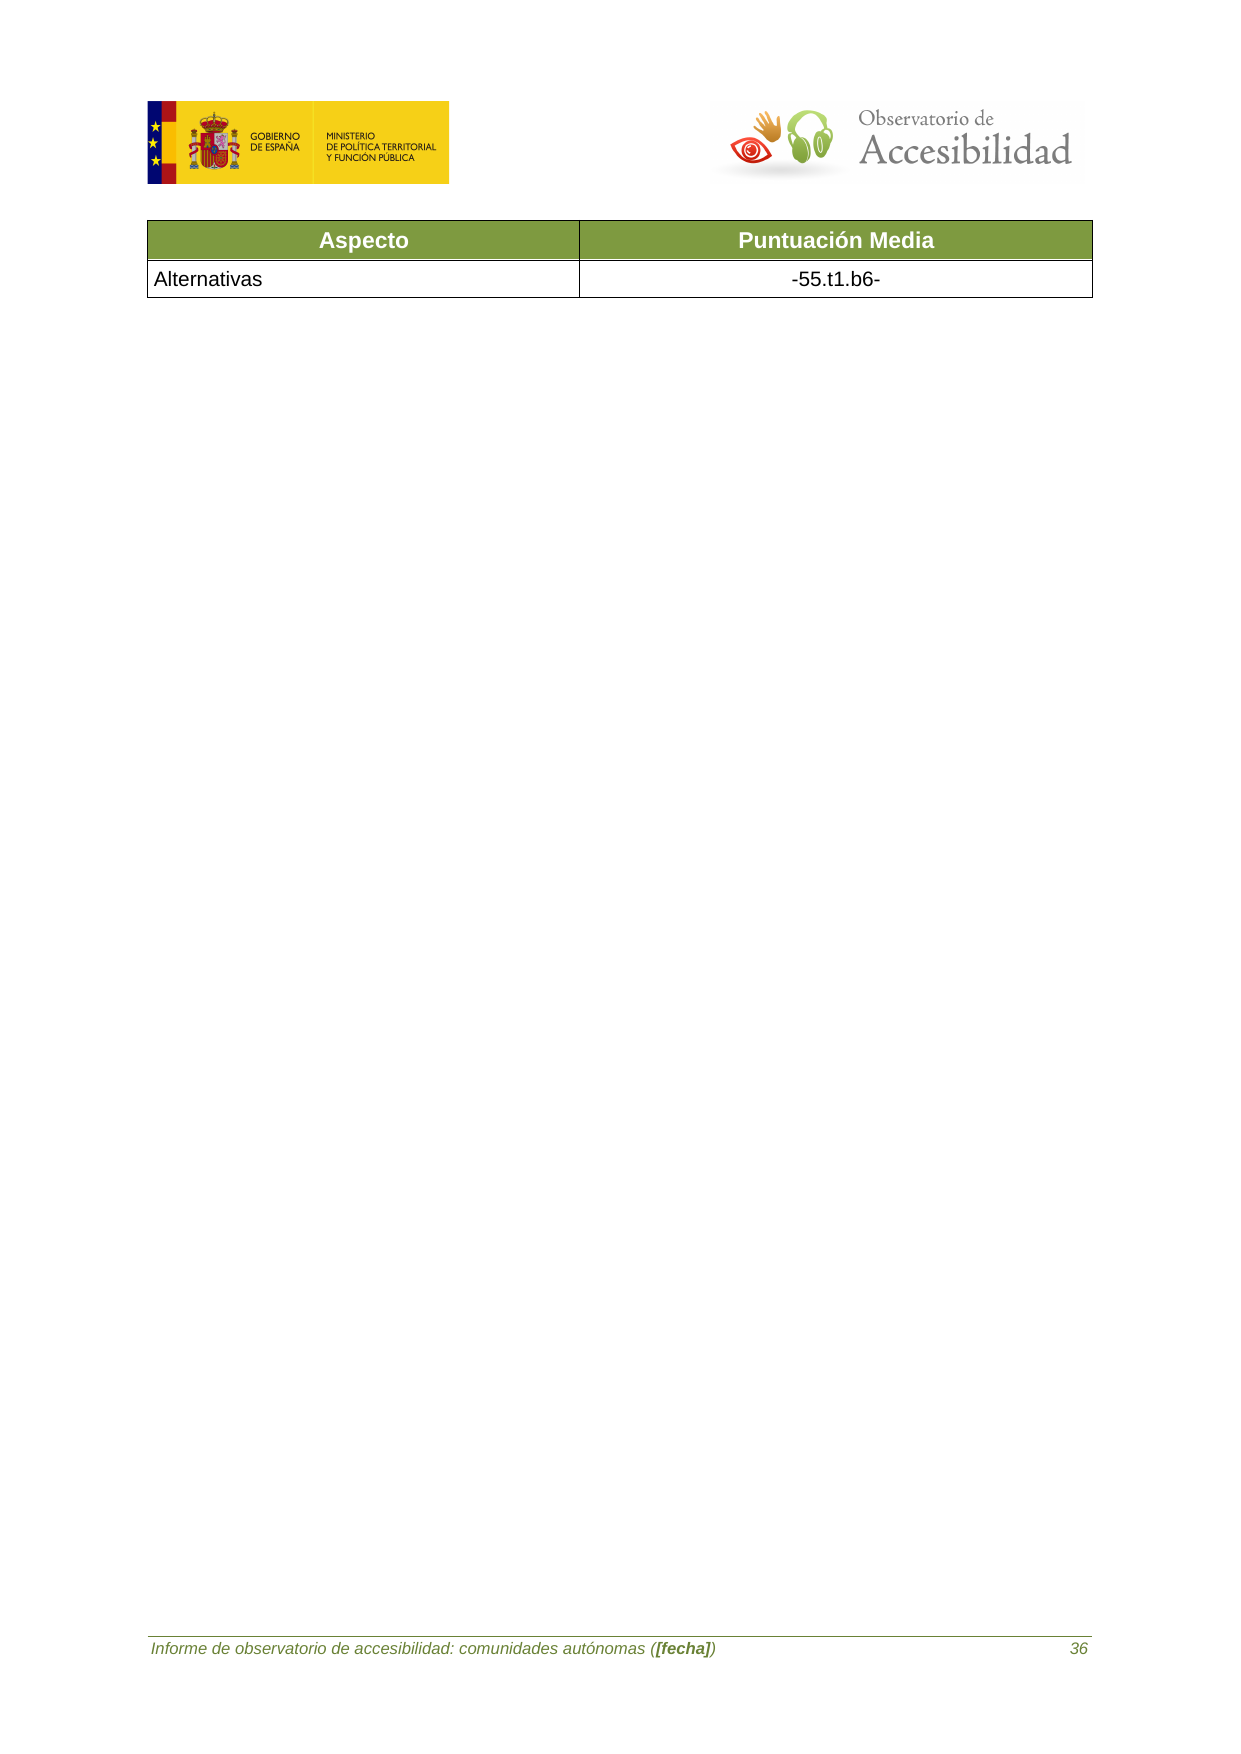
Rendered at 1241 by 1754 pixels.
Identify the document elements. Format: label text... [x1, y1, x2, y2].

table_cell Alternativas [148, 261, 579, 297]
table_cell -55.t1.b6- [580, 261, 1092, 297]
picture [147, 101, 450, 184]
picture [710, 101, 1086, 184]
table_header Puntuación Media [580, 221, 1092, 259]
table_header Aspecto [148, 221, 579, 259]
